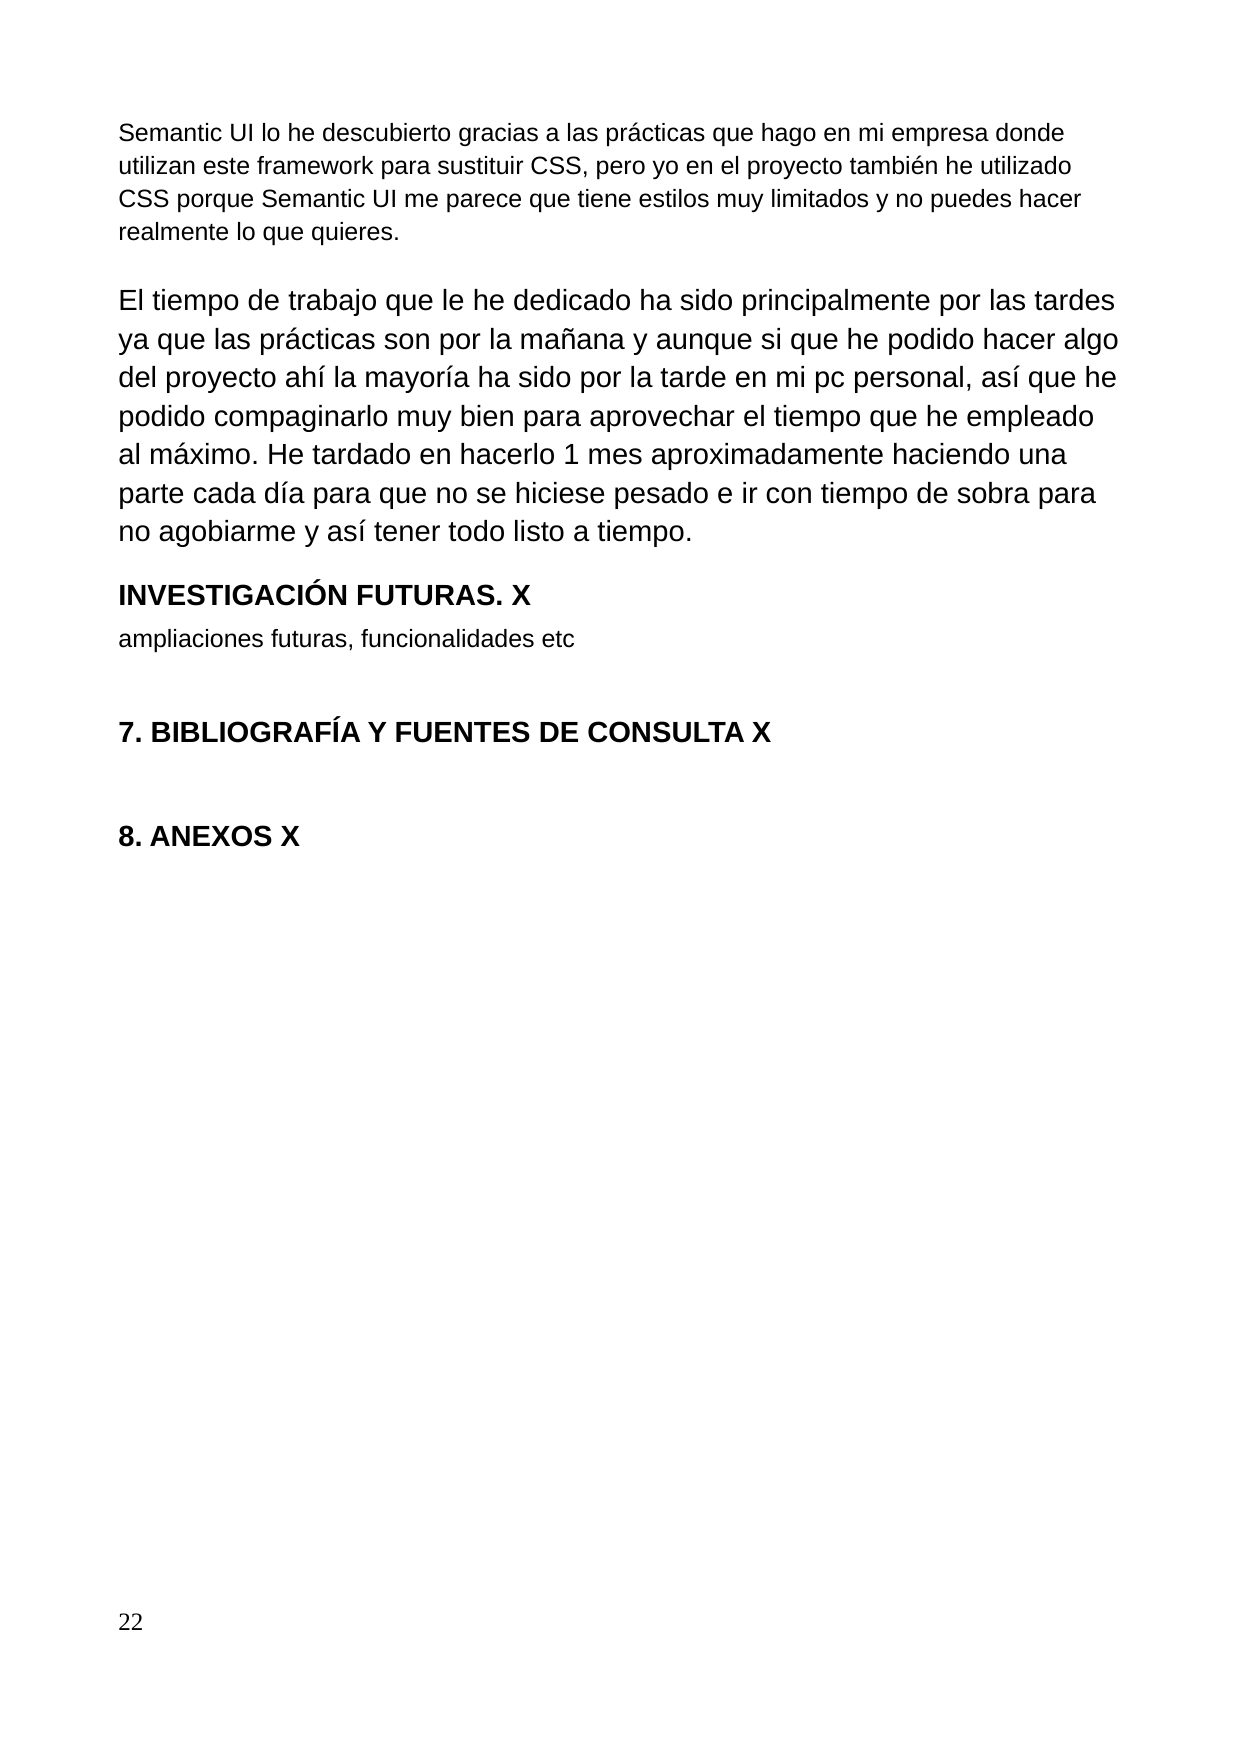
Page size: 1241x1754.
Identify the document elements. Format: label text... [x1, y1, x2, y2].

subtitle 8. ANEXOS X [118, 819, 1122, 853]
subtitle 7. BIBLIOGRAFÍA Y FUENTES DE CONSULTA X [118, 715, 1122, 749]
subtitle INVESTIGACIÓN FUTURAS. X [118, 578, 1122, 612]
text El tiempo de trabajo que le he dedicado ha sido principalmente por las tardes ya que las prácticas son por la mañana y aunque si que he podido hacer algo del proyecto ahí la mayoría ha sido por la tarde en mi pc personal, así que he podido compaginarlo muy bien para aprovechar el tiempo que he empleado al máximo. He tardado en hacerlo 1 mes aproximadamente haciendo una parte cada día para que no se hiciese pesado e ir con tiempo de sobra para no agobiarme y así tener todo listo a tiempo. [118, 283, 1122, 548]
text ampliaciones futuras, funcionalidades etc [118, 624, 1122, 653]
text Semantic UI lo he descubierto gracias a las prácticas que hago en mi empresa donde utilizan este framework para sustituir CSS, pero yo en el proyecto también he utilizado CSS porque Semantic UI me parece que tiene estilos muy limitados y no puedes hacer realmente lo que quieres. [118, 118, 1122, 246]
